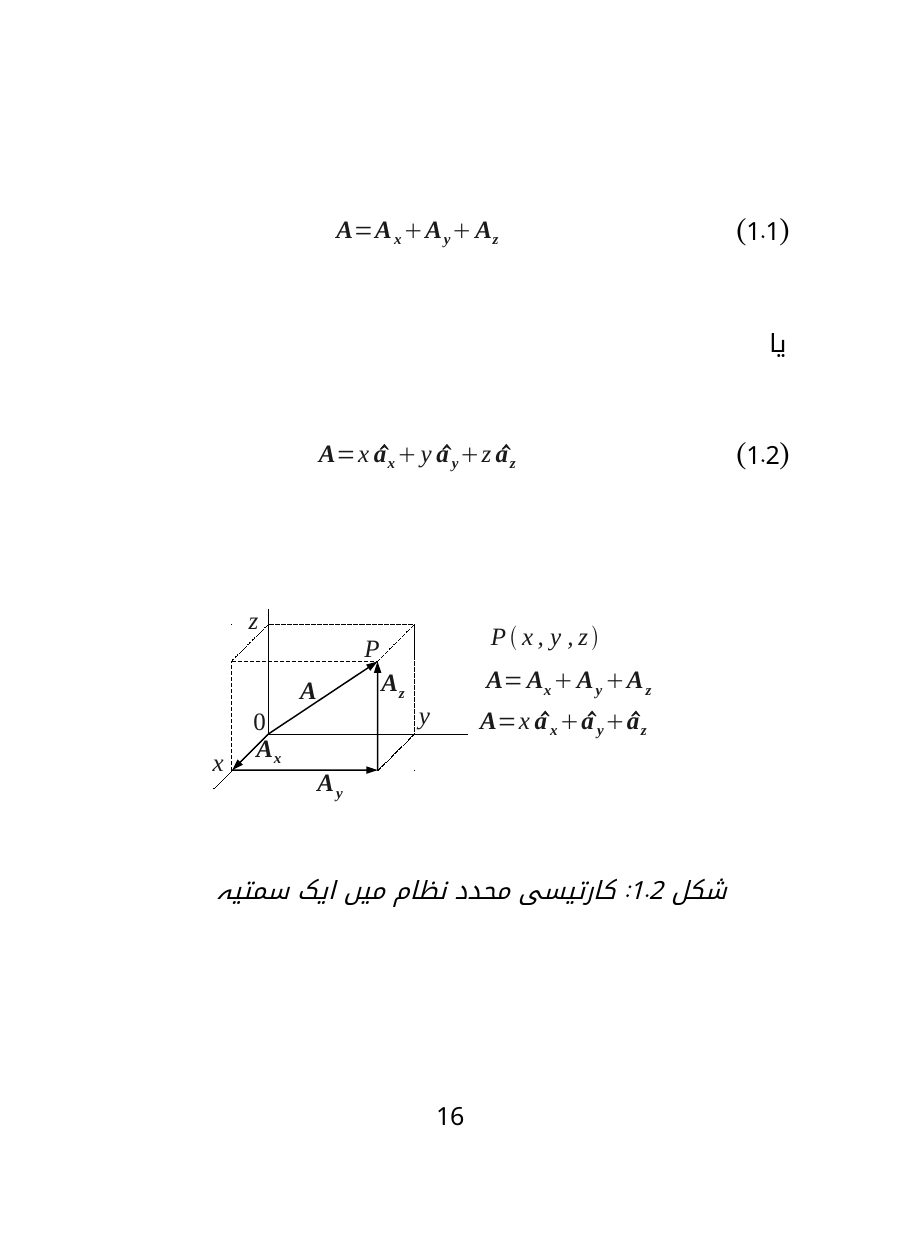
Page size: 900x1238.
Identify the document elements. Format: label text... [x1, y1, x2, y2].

text شکل 1.2: کارتیسی محدد نظام میں ایک سمتیہ [174, 545, 726, 915]
text یا [105, 321, 795, 368]
table_header (1.2) [718, 427, 795, 498]
table_header [105, 427, 718, 498]
table_header [105, 203, 718, 274]
table_header (1.1) [718, 203, 795, 274]
